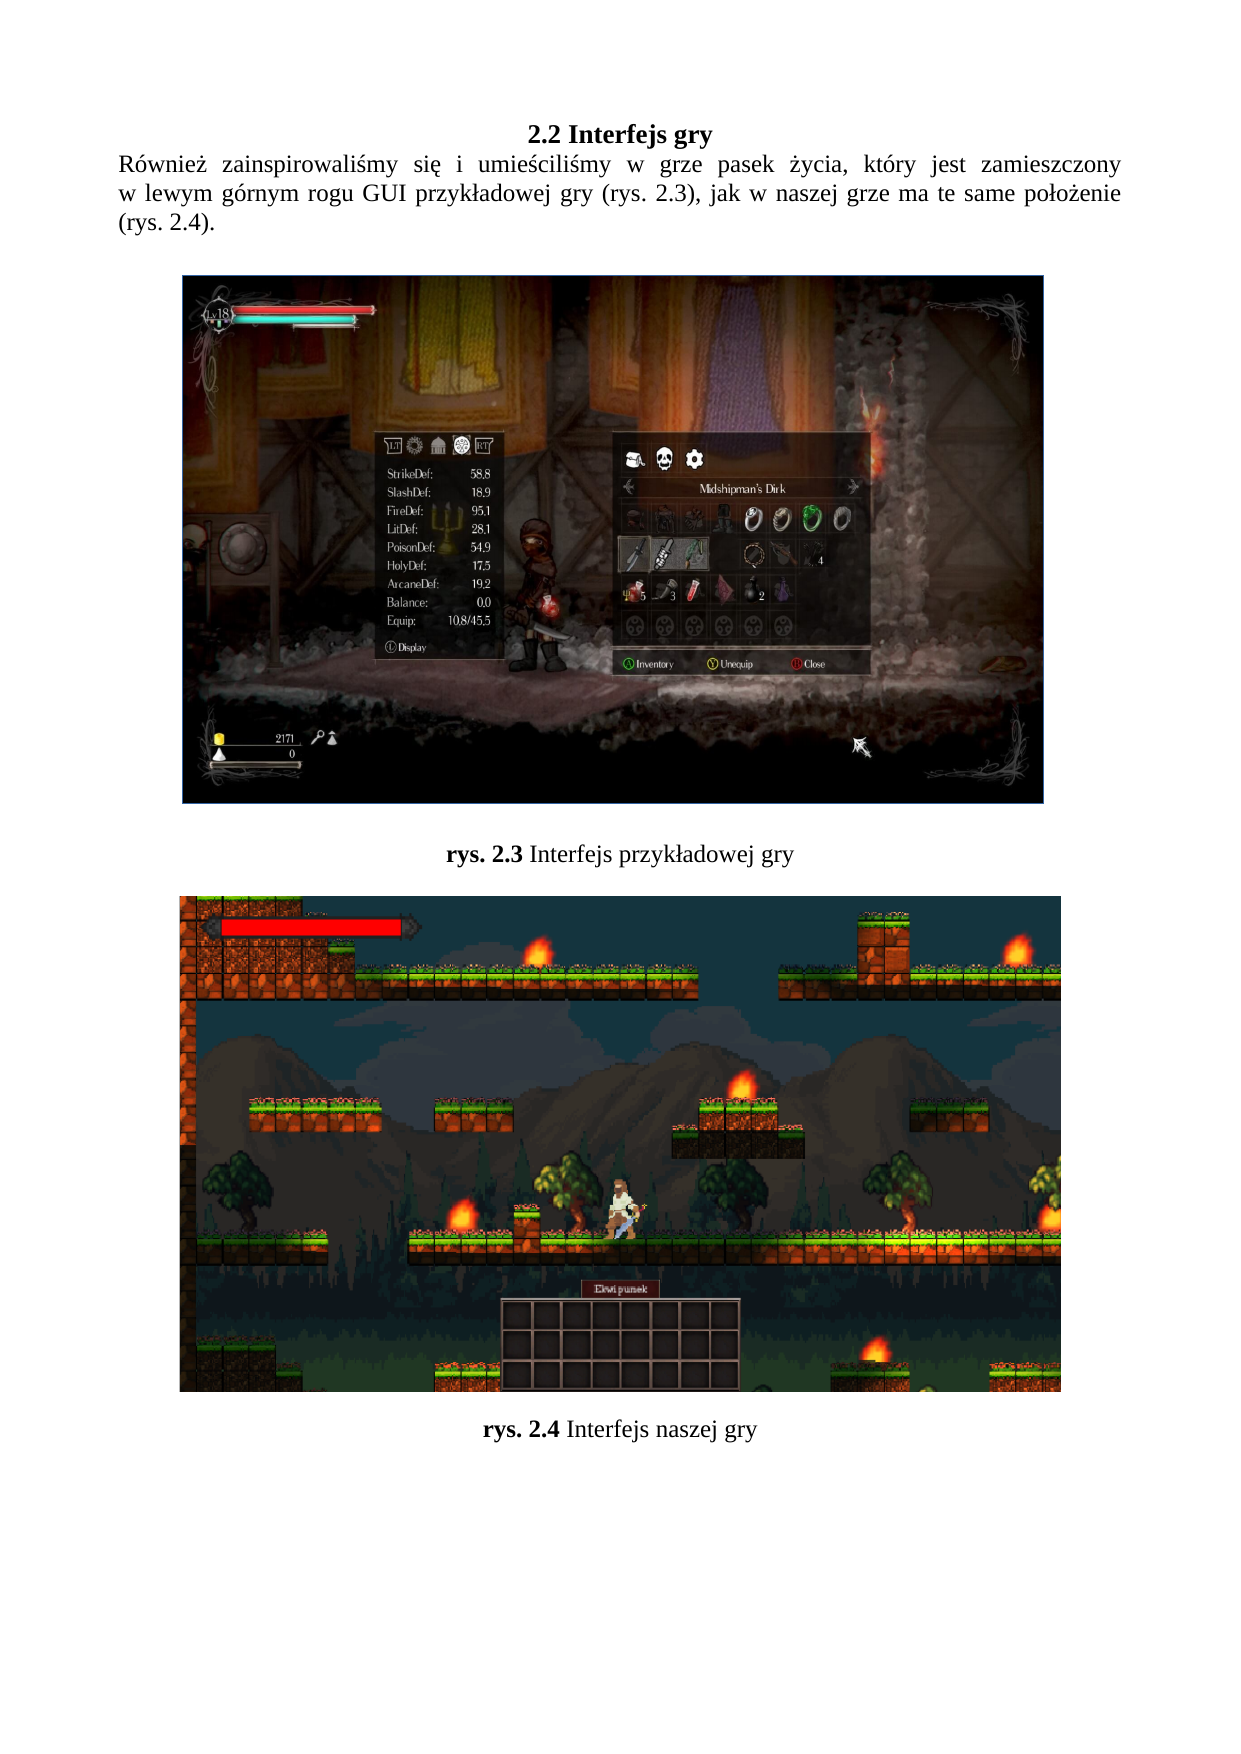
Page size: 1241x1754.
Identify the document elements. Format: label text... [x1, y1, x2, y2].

text rys. 2.4 Interfejs naszej gry [118, 1414, 1122, 1443]
text rys. 2.3 Interfejs przykładowej gry [118, 839, 1122, 868]
picture [179, 896, 1061, 1392]
picture [183, 276, 1043, 803]
text 2.2 Interfejs gry [118, 118, 1122, 149]
text Również zainspirowaliśmy się i umieściliśmy w grze pasek życia, który jest zamieszczony w lewym górnym rogu GUI przykładowej gry (rys. 2.3), jak w naszej grze ma te same położenie (rys. 2.4). [118, 149, 1122, 236]
